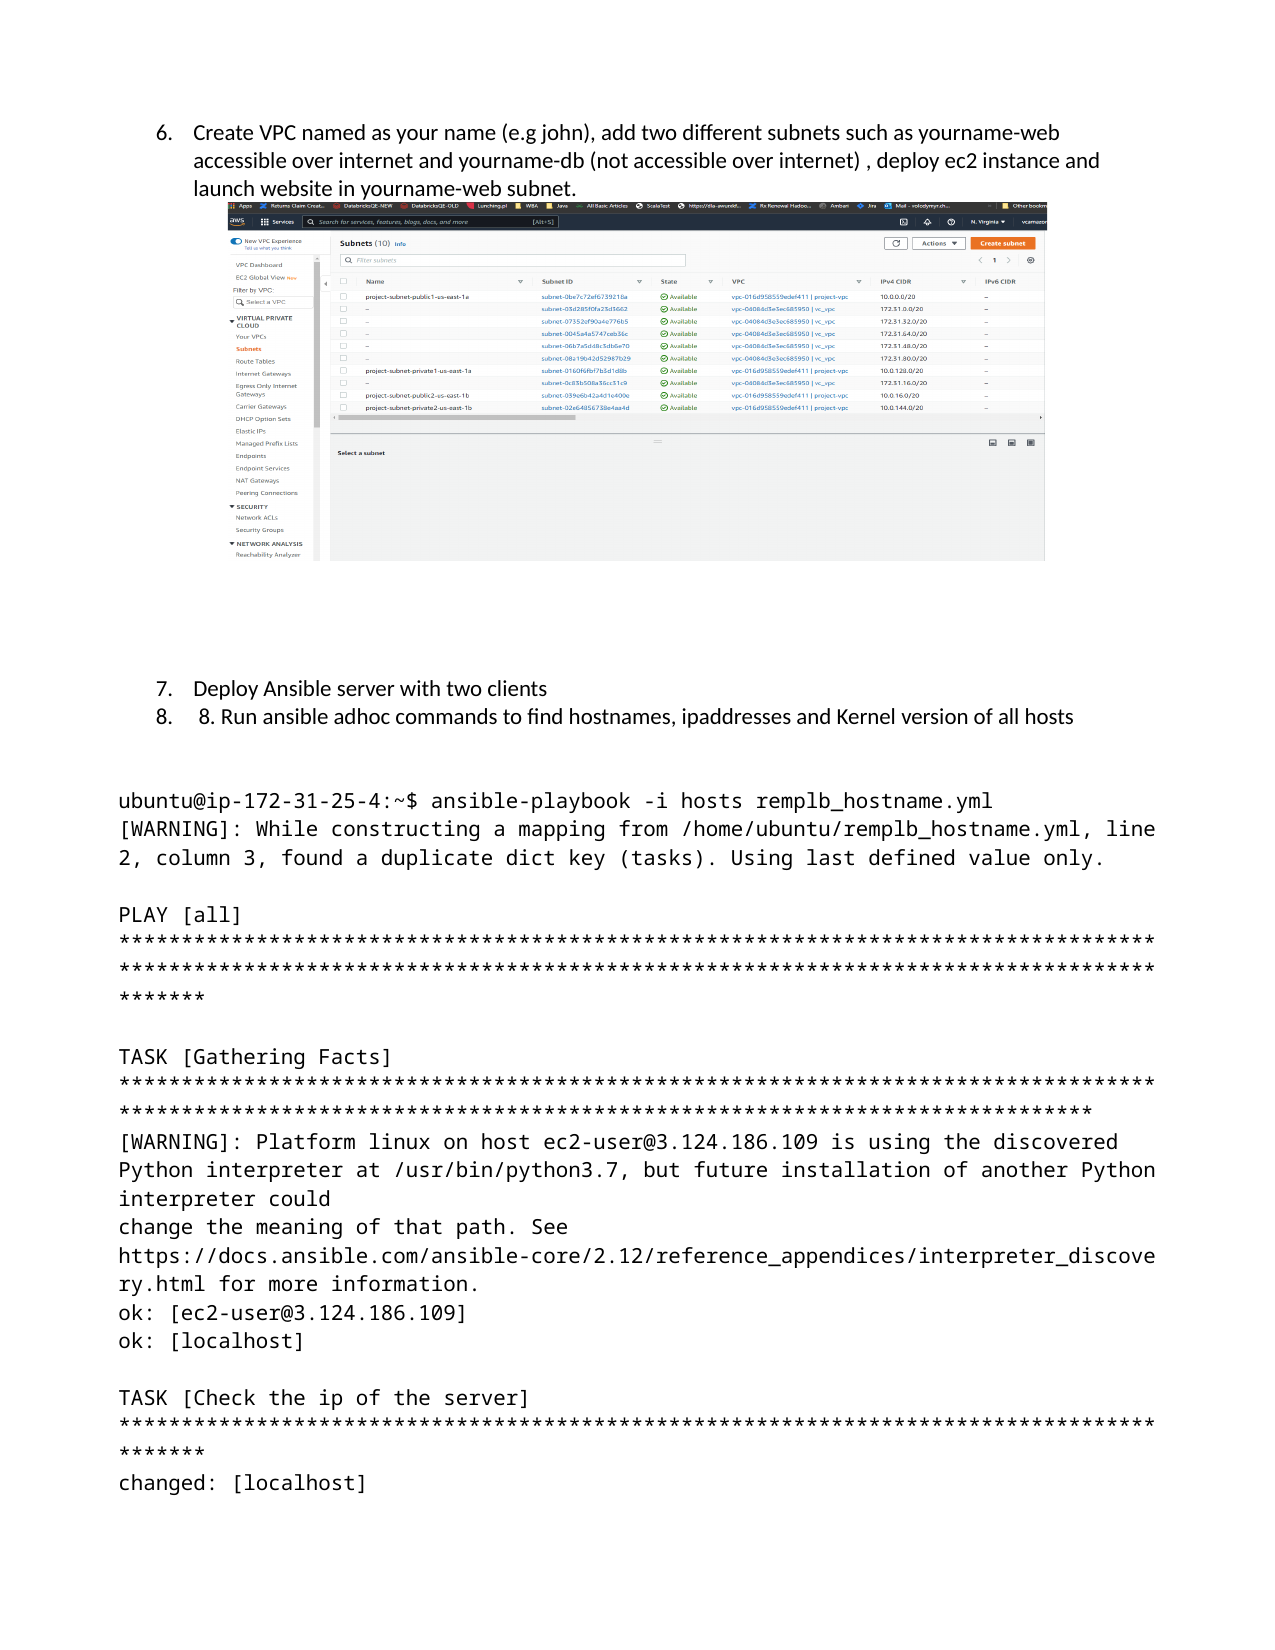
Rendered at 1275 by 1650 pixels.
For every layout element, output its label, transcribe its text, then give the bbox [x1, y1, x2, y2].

list 8. Run ansible adhoc commands to find hostnames, ipaddresses and Kernel version of all hosts [156, 702, 1157, 730]
text ok: [localhost] [118, 1326, 1157, 1355]
text ubuntu@ip-172-31-25-4:~$ ansible-playbook -i hosts remplb_hostname.yml [118, 786, 1157, 814]
picture [227, 202, 1048, 561]
text ok: [ec2-user@3.124.186.109] [118, 1298, 1157, 1326]
text TASK [Check the ip of the server] ****************************************************************************************** [118, 1383, 1157, 1468]
list Deploy Ansible server with two clients [156, 674, 1157, 702]
text [WARNING]: Platform linux on host ec2-user@3.124.186.109 is using the discovered Python interpreter at /usr/bin/python3.7, but future installation of another Python interpreter could [118, 1127, 1157, 1212]
text changed: [localhost] [118, 1468, 1157, 1497]
text change the meaning of that path. See https://docs.ansible.com/ansible-core/2.12/reference_appendices/interpreter_discovery.html for more information. [118, 1212, 1157, 1298]
list Create VPC named as your name (e.g john), add two different subnets such as yourname-web accessible over internet and yourname-db (not accessible over internet) , deploy ec2 instance and launch website in yourname-web subnet. [156, 118, 1157, 202]
text TASK [Gathering Facts] ***************************************************************************************************************************************************************** [118, 1042, 1157, 1127]
text PLAY [all] ***************************************************************************************************************************************************************************** [118, 900, 1157, 1013]
text [WARNING]: While constructing a mapping from /home/ubuntu/remplb_hostname.yml, line 2, column 3, found a duplicate dict key (tasks). Using last defined value only. [118, 814, 1157, 871]
